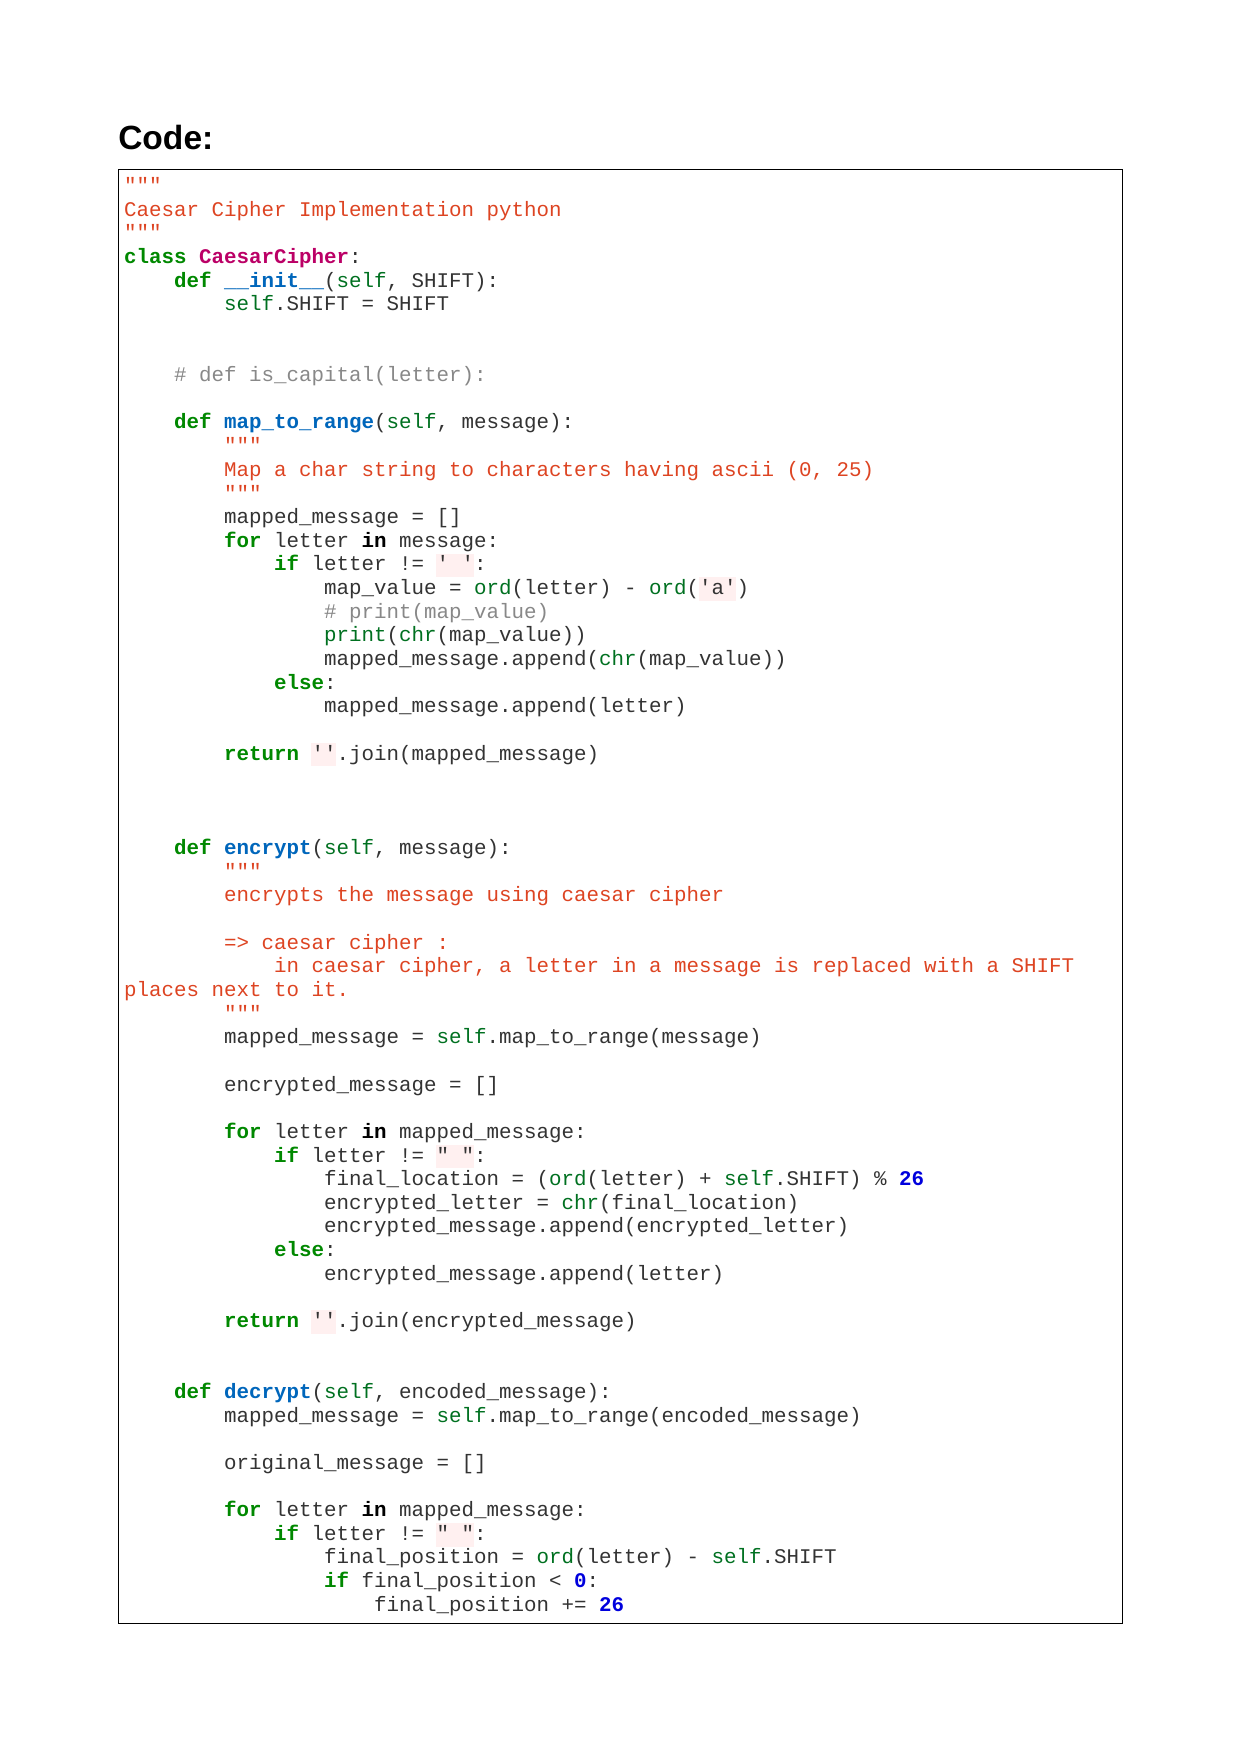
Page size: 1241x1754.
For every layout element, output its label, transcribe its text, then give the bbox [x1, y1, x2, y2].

subtitle Code: [118, 118, 1122, 157]
table_header """ Caesar Cipher Implementation python """ class CaesarCipher: def __init__(self, SHIFT): self.SHIFT = SHIFT # def is_capital(letter): def map_to_range(self, message): """ Map a char string to characters having ascii (0, 25) """ mapped_message = [] for letter in message: if letter != ' ': map_value = ord(letter) - ord('a') # print(map_value) print(chr(map_value)) mapped_message.append(chr(map_value)) else: mapped_message.append(letter) return ''.join(mapped_message) def encrypt(self, message): """ encrypts the message using caesar cipher => caesar cipher : in caesar cipher, a letter in a message is replaced with a SHIFT places next to it. """ mapped_message = self.map_to_range(message) encrypted_message = [] for letter in mapped_message: if letter != " ": final_location = (ord(letter) + self.SHIFT) % 26 encrypted_letter = chr(final_location) encrypted_message.append(encrypted_letter) else: encrypted_message.append(letter) return ''.join(encrypted_message) def decrypt(self, encoded_message): mapped_message = self.map_to_range(encoded_message) original_message = [] for letter in mapped_message: if letter != " ": final_position = ord(letter) - self.SHIFT if final_position < 0: final_position += 26 [119, 170, 1122, 1623]
